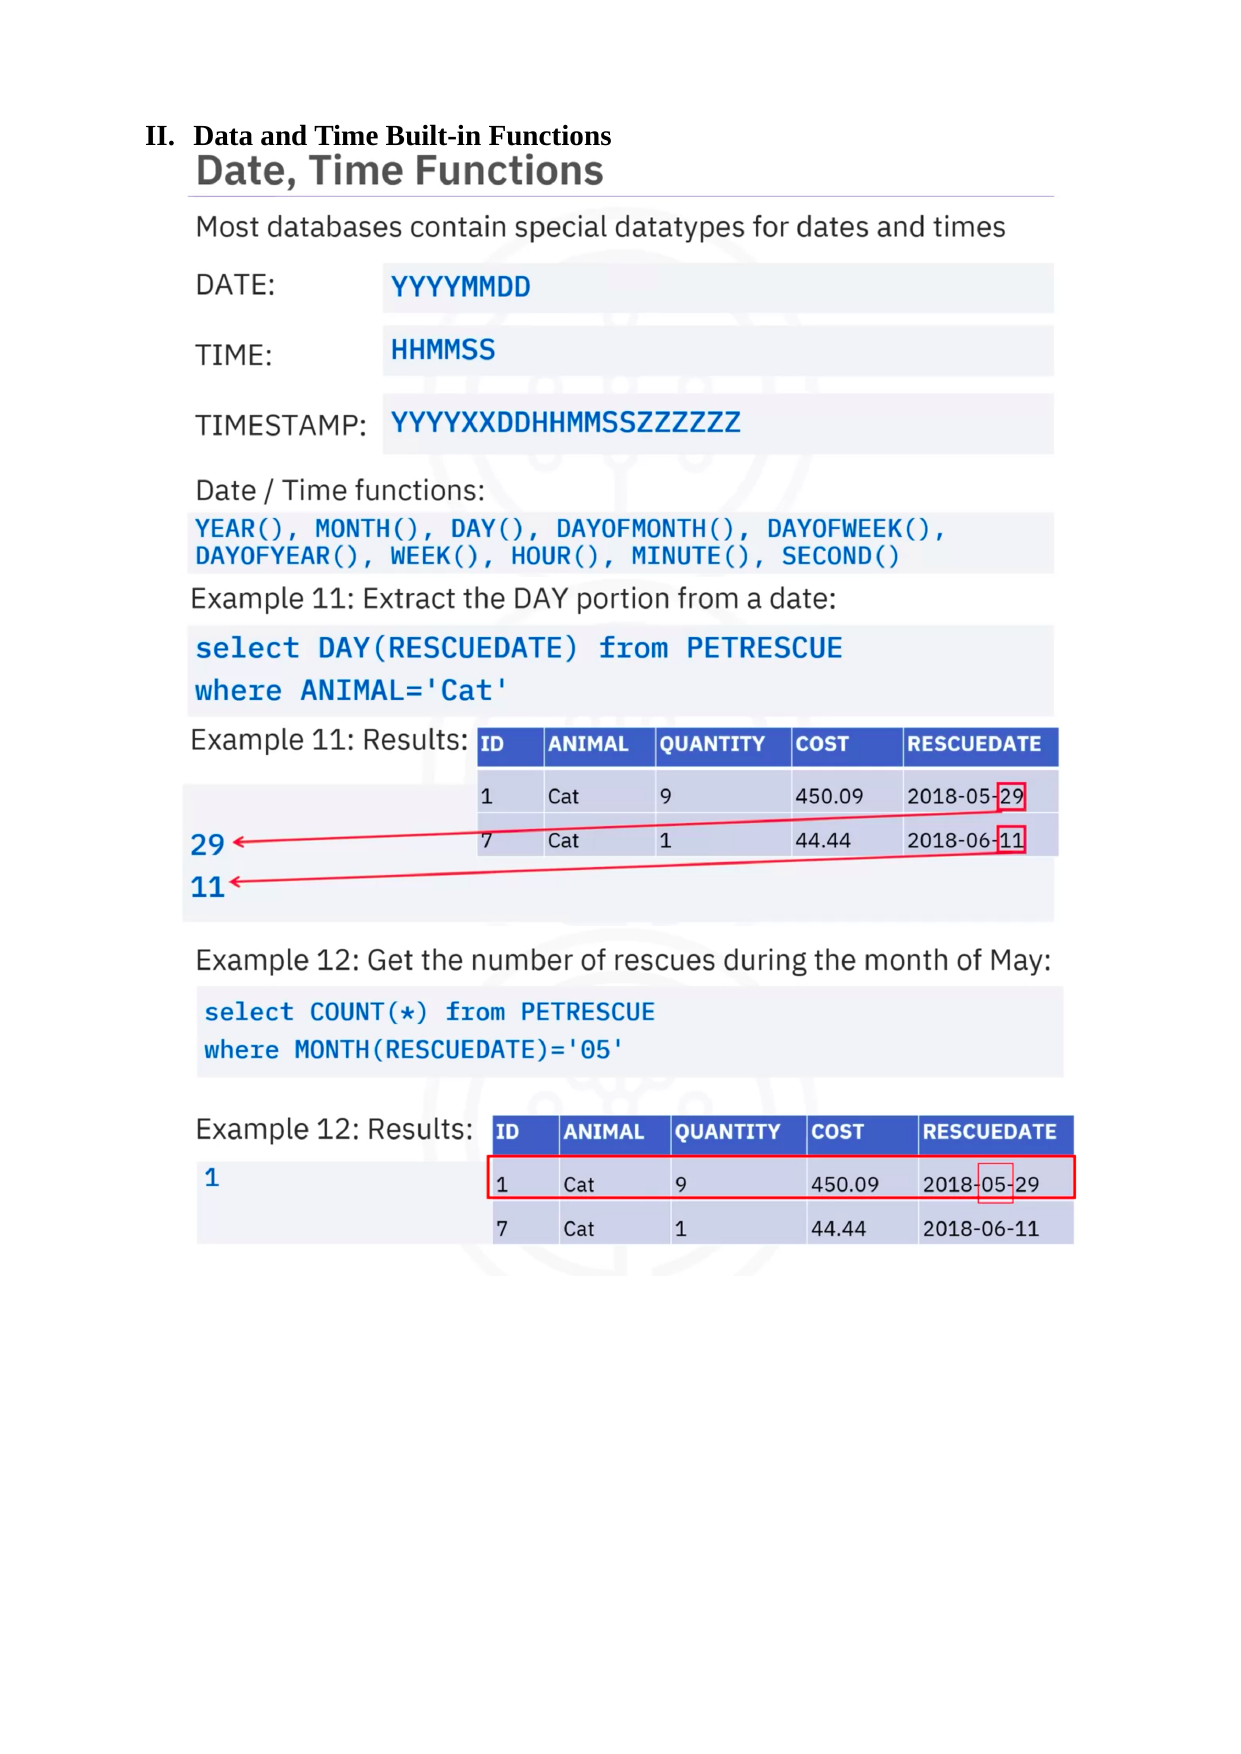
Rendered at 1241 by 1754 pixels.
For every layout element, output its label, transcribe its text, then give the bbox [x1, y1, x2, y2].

list Data and Time Built-in Functions [175, 118, 1122, 151]
picture [118, 151, 1123, 1276]
